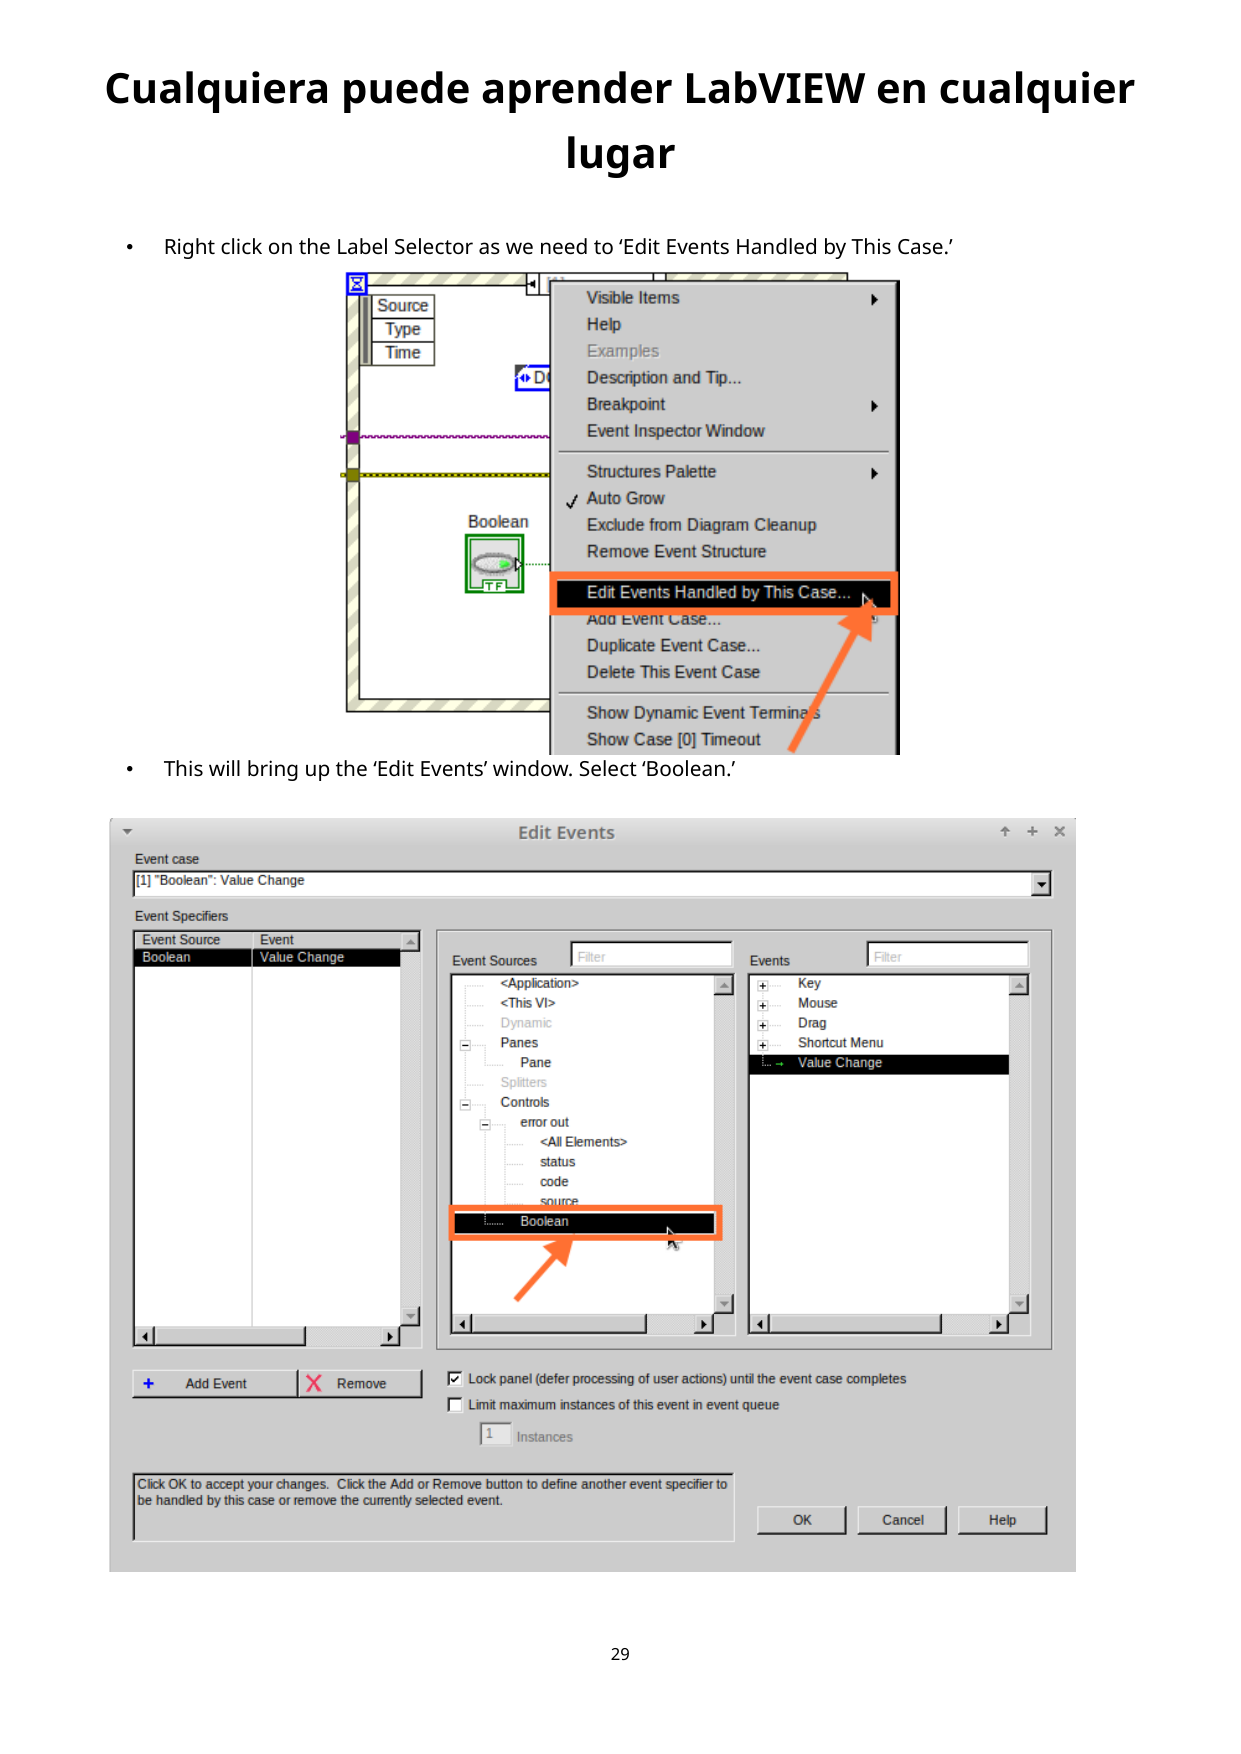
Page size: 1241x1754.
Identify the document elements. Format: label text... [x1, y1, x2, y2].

picture [109, 818, 1076, 1572]
picture [340, 260, 900, 755]
list Right click on the Label Selector as we need to ‘Edit Events Handled by This Case.’ [126, 232, 1152, 261]
list This will bring up the ‘Edit Events’ window. Select ‘Boolean.’ [126, 261, 1152, 783]
